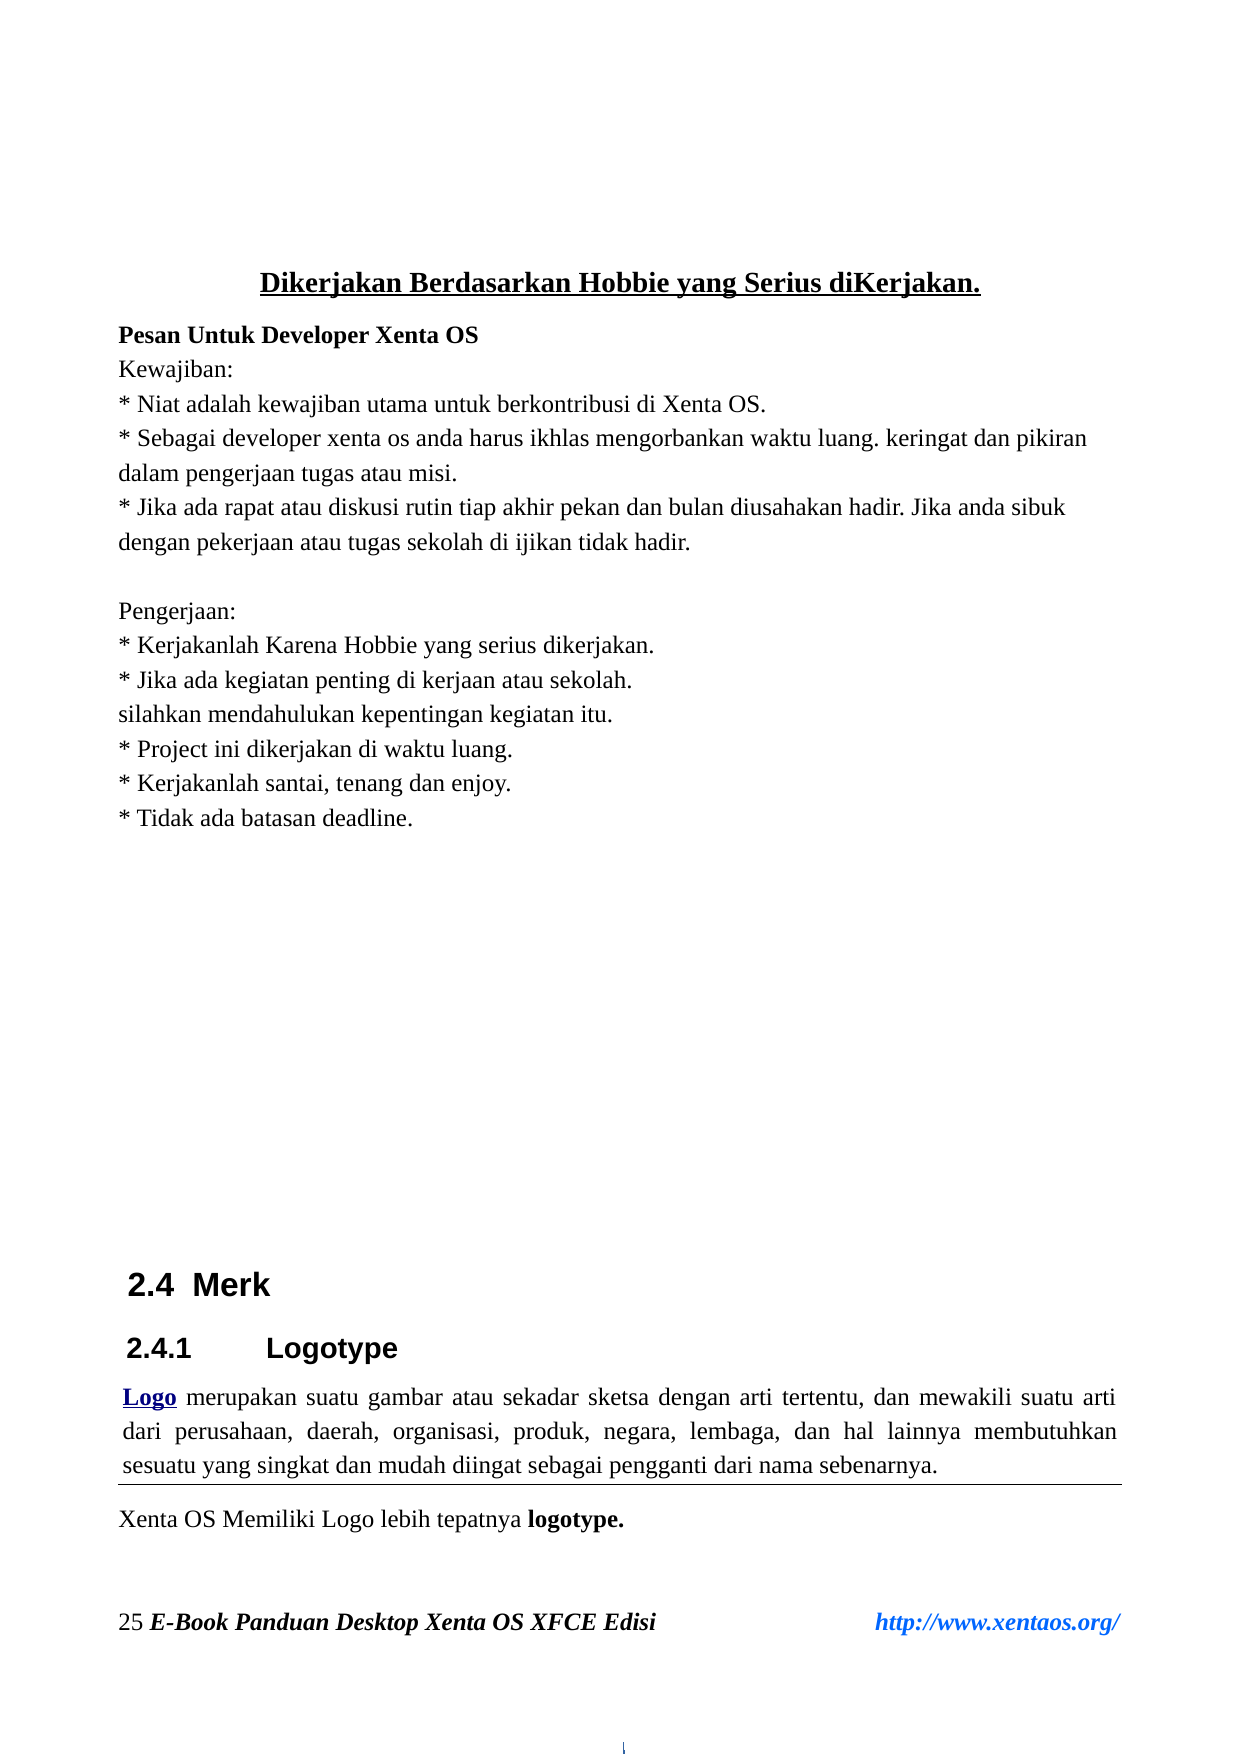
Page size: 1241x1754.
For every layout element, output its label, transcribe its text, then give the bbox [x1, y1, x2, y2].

text Pesan Untuk Developer Xenta OS Kewajiban: * Niat adalah kewajiban utama untuk berkontribusi di Xenta OS. * Sebagai developer xenta os anda harus ikhlas mengorbankan waktu luang. keringat dan pikiran dalam pengerjaan tugas atau misi. * Jika ada rapat atau diskusi rutin tiap akhir pekan dan bulan diusahakan hadir. Jika anda sibuk dengan pekerjaan atau tugas sekolah di ijikan tidak hadir. Pengerjaan: * Kerjakanlah Karena Hobbie yang serius dikerjakan. * Jika ada kegiatan penting di kerjaan atau sekolah. silahkan mendahulukan kepentingan kegiatan itu. * Project ini dikerjakan di waktu luang. * Kerjakanlah santai, tenang dan enjoy. * Tidak ada batasan deadline. [118, 320, 1122, 832]
subtitle Logotype [118, 1331, 1122, 1365]
text Xenta OS Memiliki Logo lebih tepatnya logotype. [118, 1504, 1122, 1533]
text Dikerjakan Berdasarkan Hobbie yang Serius diKerjakan. [118, 265, 1122, 299]
subtitle Merk [118, 1265, 1122, 1304]
text Logo merupakan suatu gambar atau sekadar sketsa dengan arti tertentu, dan mewakili suatu arti dari perusahaan, daerah, organisasi, produk, negara, lembaga, dan hal lainnya membutuhkan sesuatu yang singkat dan mudah diingat sebagai pengganti dari nama sebenarnya. [118, 1377, 1122, 1484]
